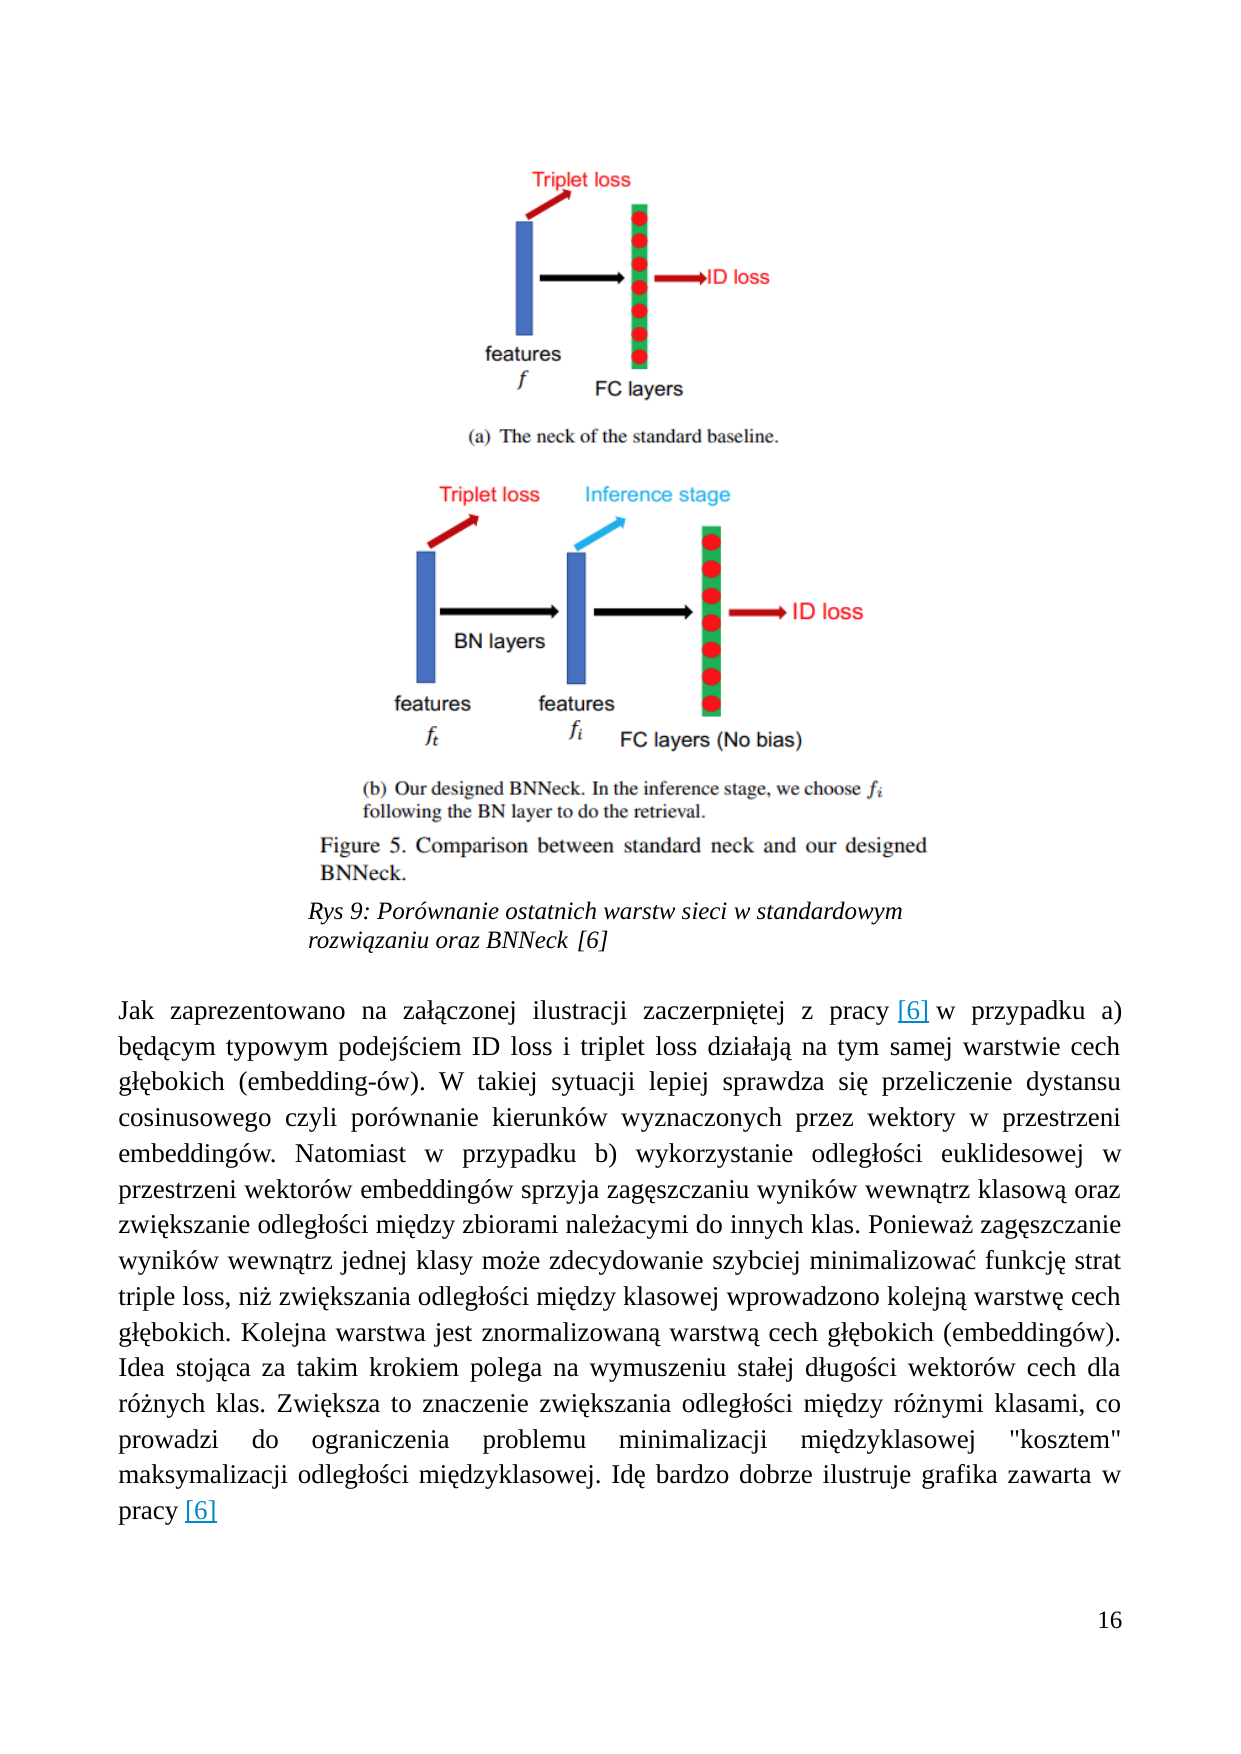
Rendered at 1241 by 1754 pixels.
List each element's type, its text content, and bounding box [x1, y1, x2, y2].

text Jak zaprezentowano na załączonej ilustracji zaczerpniętej z pracy [6] w przypadku a) będącym typowym podejściem ID loss i triplet loss działają na tym samej warstwie cech głębokich (embedding-ów). W takiej sytuacji lepiej sprawdza się przeliczenie dystansu cosinusowego czyli porównanie kierunków wyznaczonych przez wektory w przestrzeni embeddingów. Natomiast w przypadku b) wykorzystanie odległości euklidesowej w przestrzeni wektorów embeddingów sprzyja zagęszczaniu wyników wewnątrz klasową oraz zwiększanie odległości między zbiorami należacymi do innych klas. Ponieważ zagęszczanie wyników wewnątrz jednej klasy może zdecydowanie szybciej minimalizować funkcję strat triple loss, niż zwiększania odległości między klasowej wprowadzono kolejną warstwę cech głębokich. Kolejna warstwa jest znormalizowaną warstwą cech głębokich (embeddingów). Idea stojąca za takim krokiem polega na wymuszeniu stałej długości wektorów cech dla różnych klas. Zwiększa to znaczenie zwiększania odległości między różnymi klasami, co prowadzi do ograniczenia problemu minimalizacji międzyklasowej "kosztem" maksymalizacji odległości międzyklasowej. Idę bardzo dobrze ilustruje grafika zawarta w pracy [6] [118, 994, 1122, 1525]
picture [307, 130, 933, 891]
text Rys 9: Porównanie ostatnich warstw sieci w standardowym rozwiązaniu oraz BNNeck [6] [308, 891, 933, 954]
